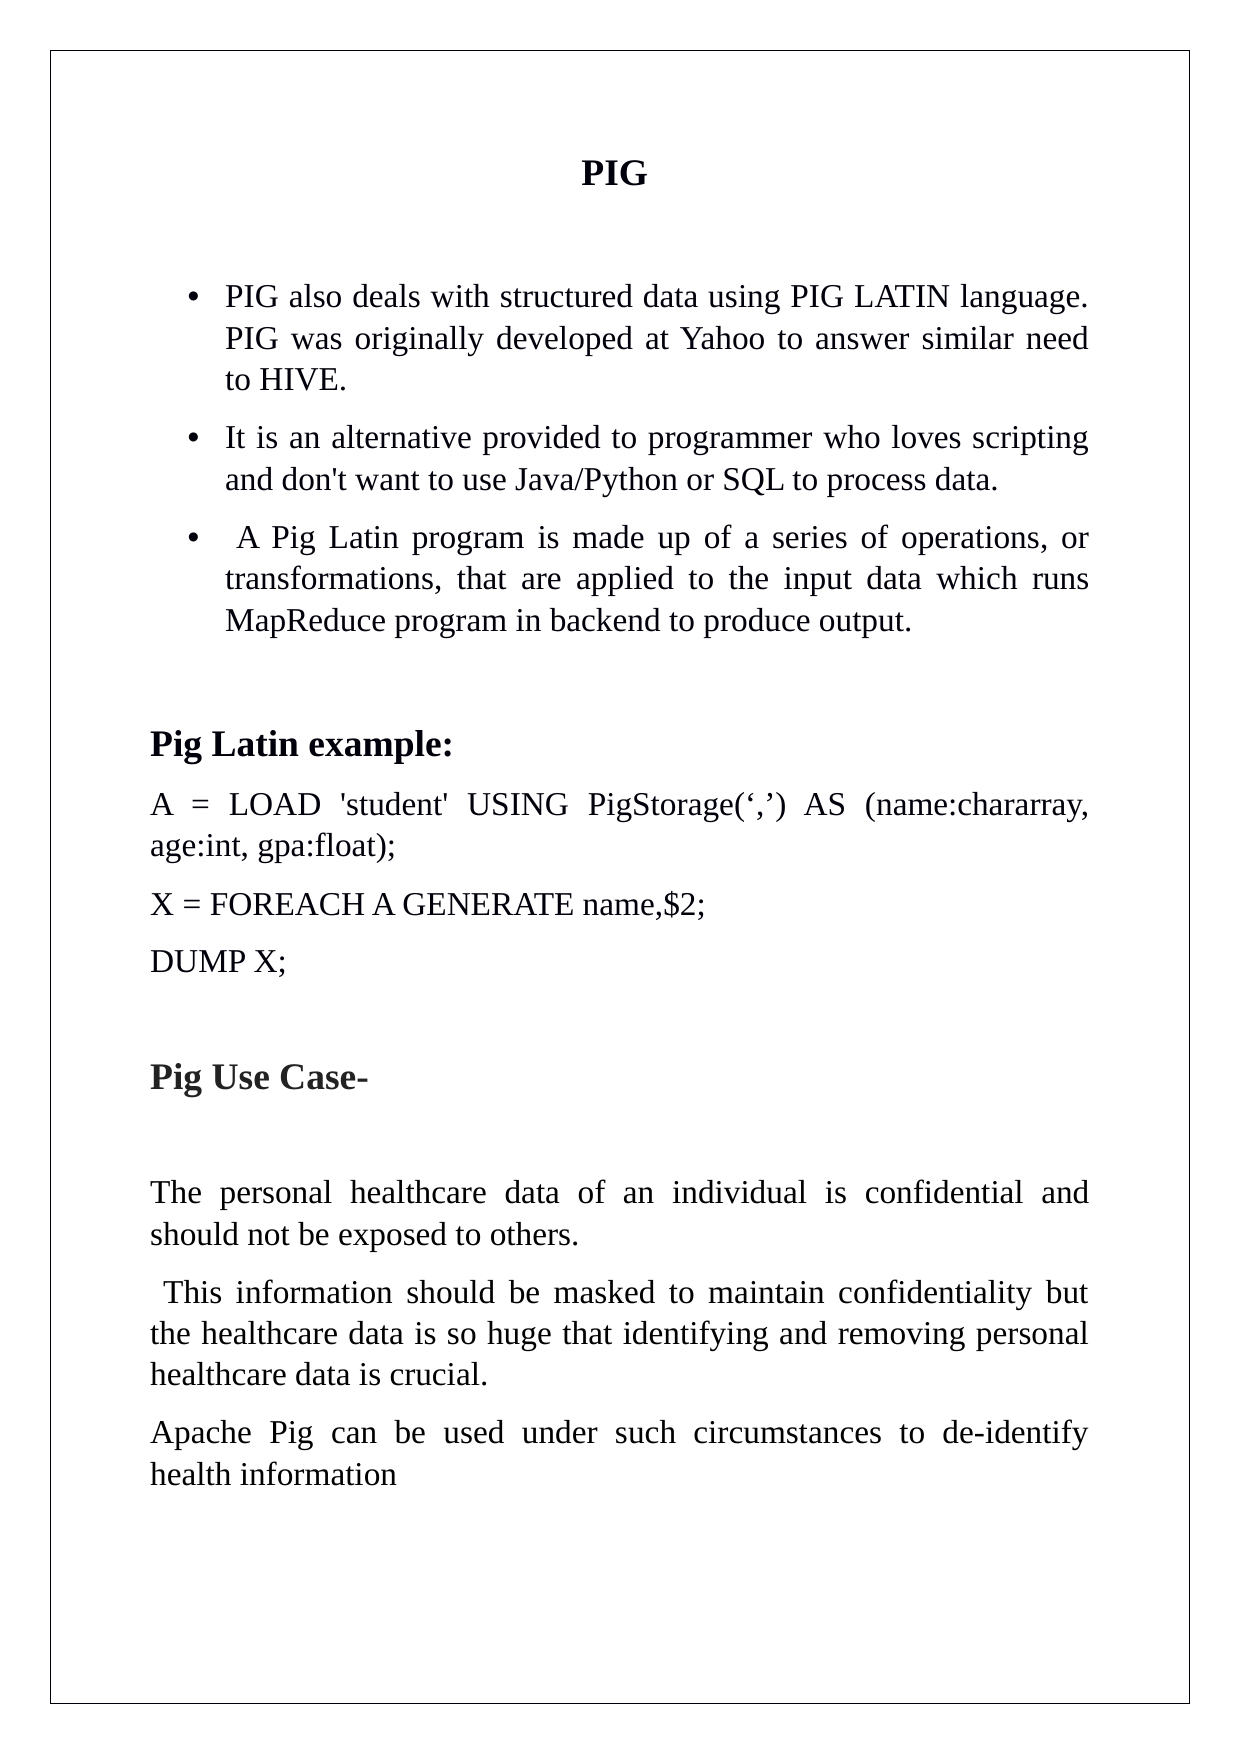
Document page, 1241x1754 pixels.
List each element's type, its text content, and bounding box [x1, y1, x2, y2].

text Pig Latin example: [150, 721, 1090, 764]
text A = LOAD 'student' USING PigStorage(‘,’) AS (name:chararray, age:int, gpa:float); [150, 784, 1090, 864]
list It is an alternative provided to programmer who loves scripting and don't want to use Java/Python or SQL to process data. [187, 417, 1090, 497]
text This information should be masked to maintain confidentiality but the healthcare data is so huge that identifying and removing personal healthcare data is crucial. [150, 1272, 1090, 1393]
text DUMP X; [150, 942, 1090, 980]
list A Pig Latin program is made up of a series of operations, or transformations, that are applied to the input data which runs MapReduce program in backend to produce output. [187, 517, 1090, 638]
list PIG also deals with structured data using PIG LATIN language. PIG was originally developed at Yahoo to answer similar need to HIVE. [187, 276, 1090, 398]
text X = FOREACH A GENERATE name,$2; [150, 884, 1090, 922]
subtitle Pig Use Case- [150, 1055, 1090, 1098]
text PIG [150, 150, 1090, 193]
text The personal healthcare data of an individual is confidential and should not be exposed to others. [150, 1173, 1090, 1252]
text Apache Pig can be used under such circumstances to de-identify health information [150, 1413, 1090, 1492]
